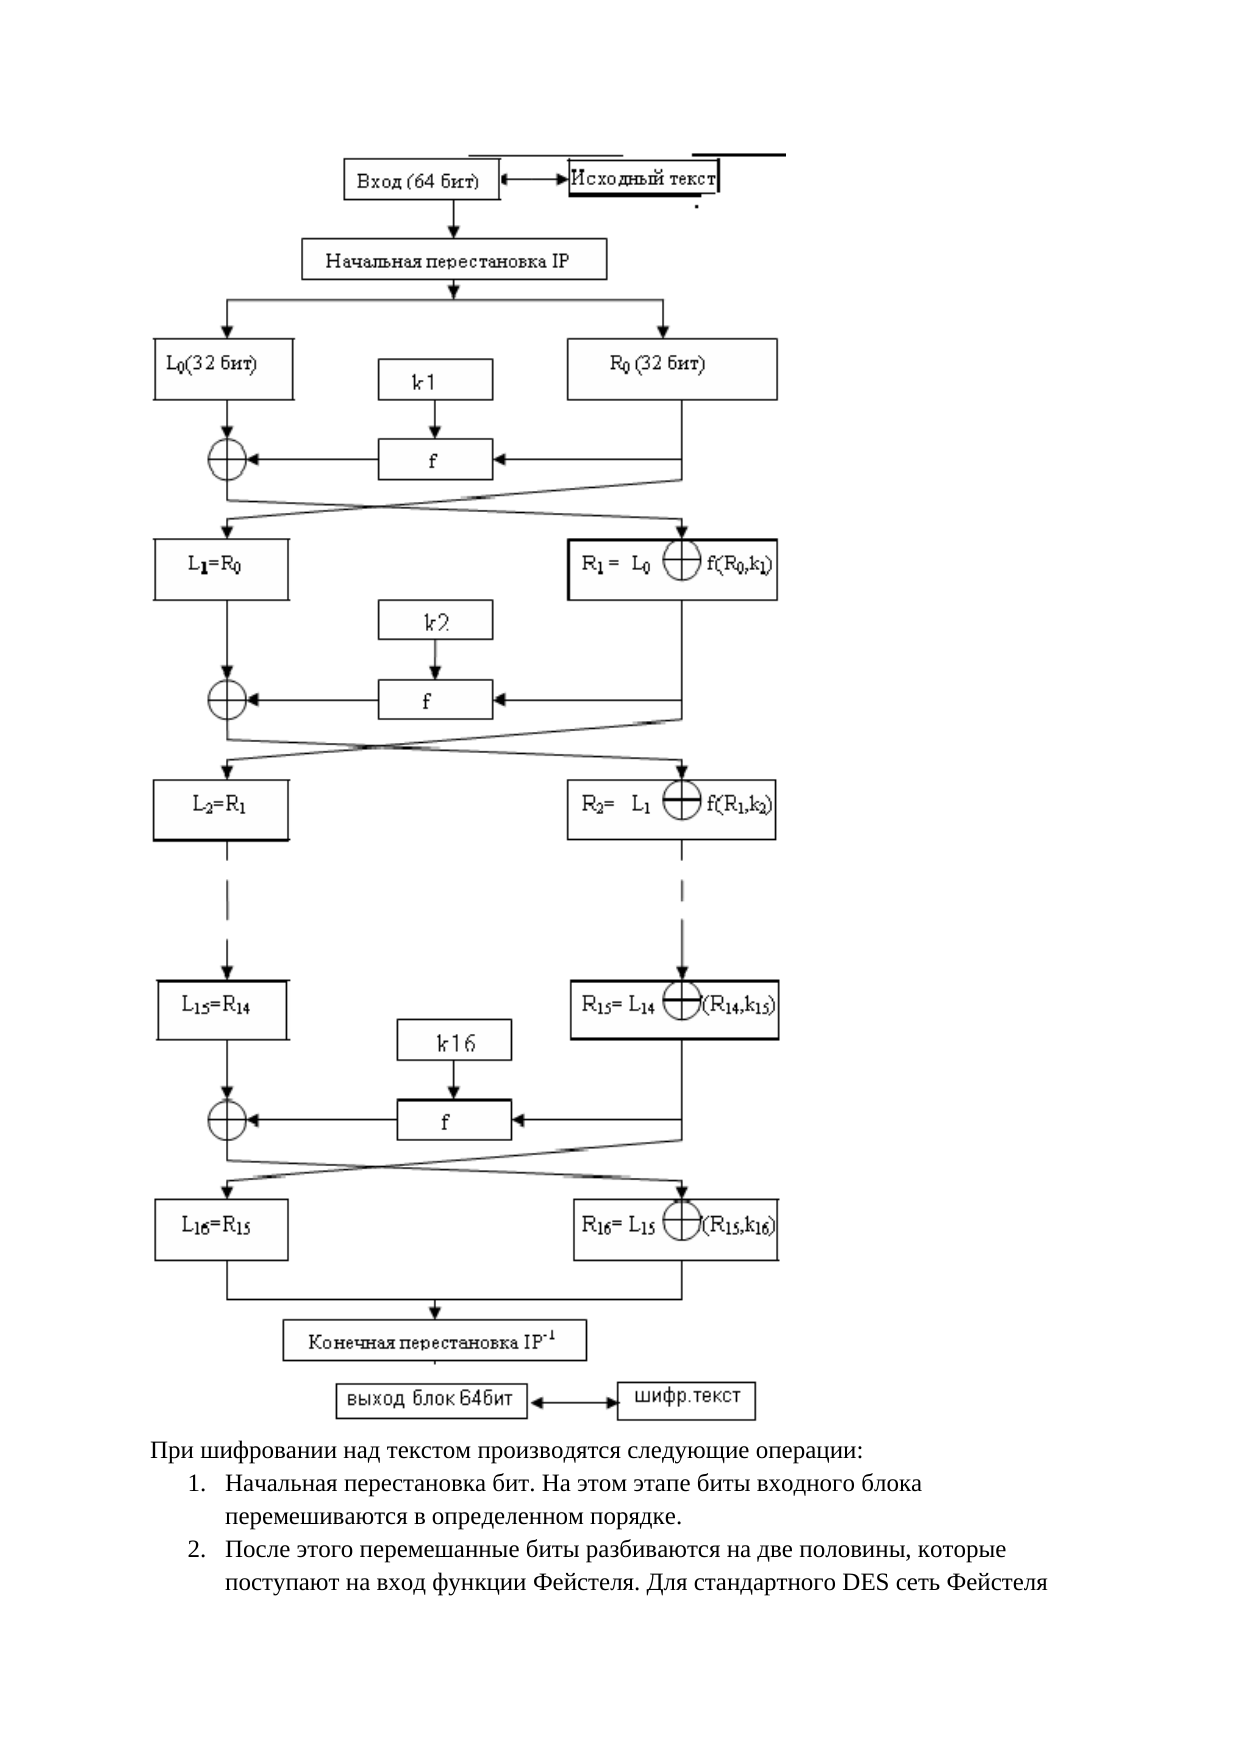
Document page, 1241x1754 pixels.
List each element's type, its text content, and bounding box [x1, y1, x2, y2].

list Начальная перестановка бит. На этом этапе биты входного блока перемешиваются в определенном порядке. [187, 1468, 1090, 1530]
picture [150, 150, 786, 1432]
list После этого перемешанные биты разбиваются на две половины, которые поступают на вход функции Фейстеля. Для стандартного DES сеть Фейстеля [187, 1534, 1090, 1596]
text При шифровании над текстом производятся следующие операции: [150, 1435, 1090, 1464]
